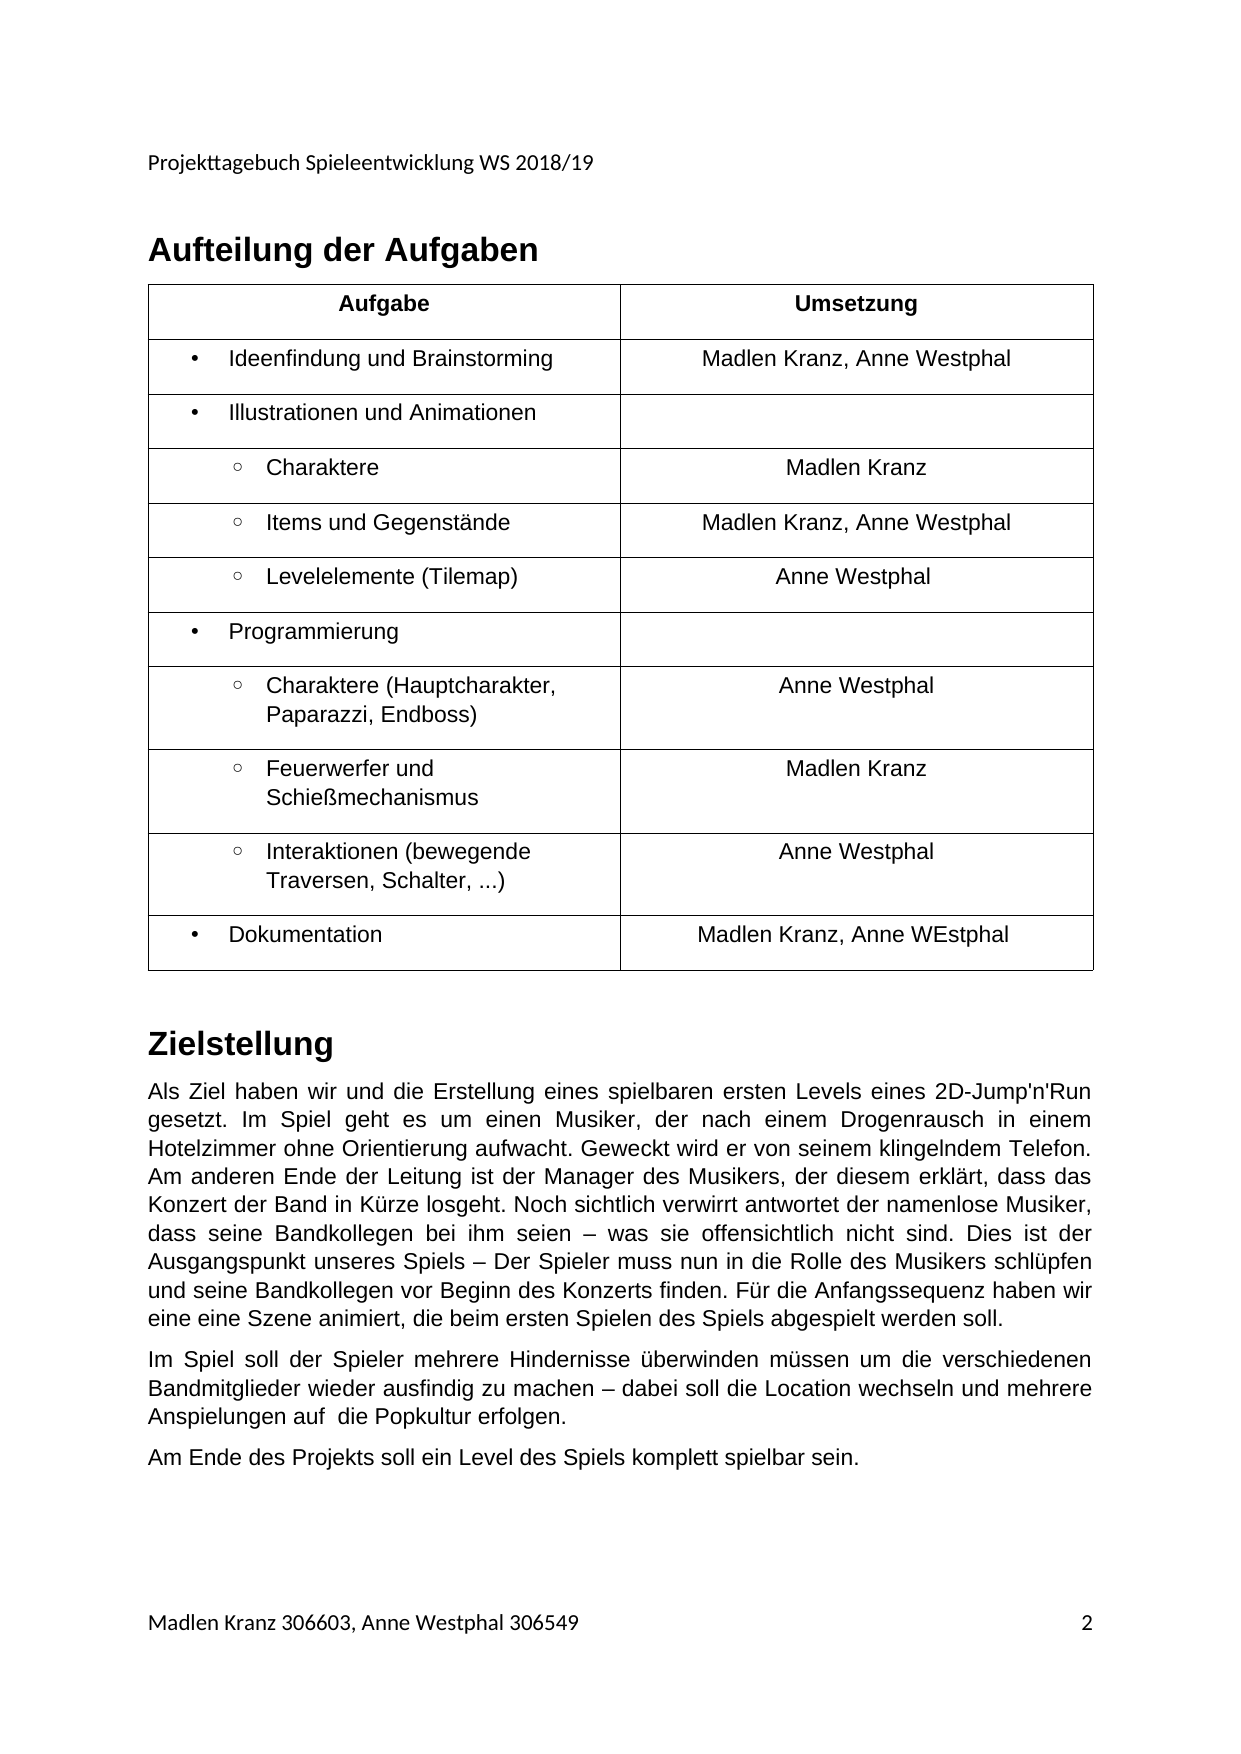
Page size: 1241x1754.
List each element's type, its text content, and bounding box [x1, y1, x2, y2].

table_cell Items und Gegenstände [149, 504, 620, 557]
table_cell Levelelemente (Tilemap) [149, 558, 620, 612]
table_cell Anne Westphal [621, 667, 1093, 749]
table_cell Madlen Kranz, Anne Westphal [621, 340, 1093, 393]
table_cell Madlen Kranz, Anne WEstphal [621, 916, 1093, 970]
table_cell Charaktere [149, 449, 620, 503]
table_cell Madlen Kranz [621, 750, 1093, 832]
subtitle Aufteilung der Aufgaben [148, 230, 1093, 269]
table_cell Illustrationen und Animationen [149, 395, 620, 448]
table_cell Programmierung [149, 613, 620, 666]
table_header Umsetzung [621, 285, 1093, 339]
table_cell Madlen Kranz [621, 449, 1093, 503]
table_cell Anne Westphal [621, 558, 1093, 612]
text Im Spiel soll der Spieler mehrere Hindernisse überwinden müssen um die verschiedenen Bandmitglieder wieder ausfindig zu machen – dabei soll die Location wechseln und mehrere Anspielungen auf die Popkultur erfolgen. [148, 1346, 1093, 1429]
table_cell [621, 395, 1093, 448]
table_cell Interaktionen (bewegende Traversen, Schalter, ...) [149, 834, 620, 915]
table_cell Charaktere (Hauptcharakter, Paparazzi, Endboss) [149, 667, 620, 749]
table_header Aufgabe [149, 285, 620, 339]
table_cell [621, 613, 1093, 666]
table_cell Ideenfindung und Brainstorming [149, 340, 620, 393]
table_cell Madlen Kranz, Anne Westphal [621, 504, 1093, 557]
table_cell Dokumentation [149, 916, 620, 970]
table_cell Anne Westphal [621, 834, 1093, 915]
subtitle Zielstellung [148, 1023, 1093, 1062]
table_cell Feuerwerfer und Schießmechanismus [149, 750, 620, 832]
text Als Ziel haben wir und die Erstellung eines spielbaren ersten Levels eines 2D-Jump'n'Run gesetzt. Im Spiel geht es um einen Musiker, der nach einem Drogenrausch in einem Hotelzimmer ohne Orientierung aufwacht. Geweckt wird er von seinem klingelndem Telefon. Am anderen Ende der Leitung ist der Manager des Musikers, der diesem erklärt, dass das Konzert der Band in Kürze losgeht. Noch sichtlich verwirrt antwortet der namenlose Musiker, dass seine Bandkollegen bei ihm seien – was sie offensichtlich nicht sind. Dies ist der Ausgangspunkt unseres Spiels – Der Spieler muss nun in die Rolle des Musikers schlüpfen und seine Bandkollegen vor Beginn des Konzerts finden. Für die Anfangssequenz haben wir eine eine Szene animiert, die beim ersten Spielen des Spiels abgespielt werden soll. [148, 1078, 1093, 1332]
text Am Ende des Projekts soll ein Level des Spiels komplett spielbar sein. [148, 1444, 1093, 1470]
